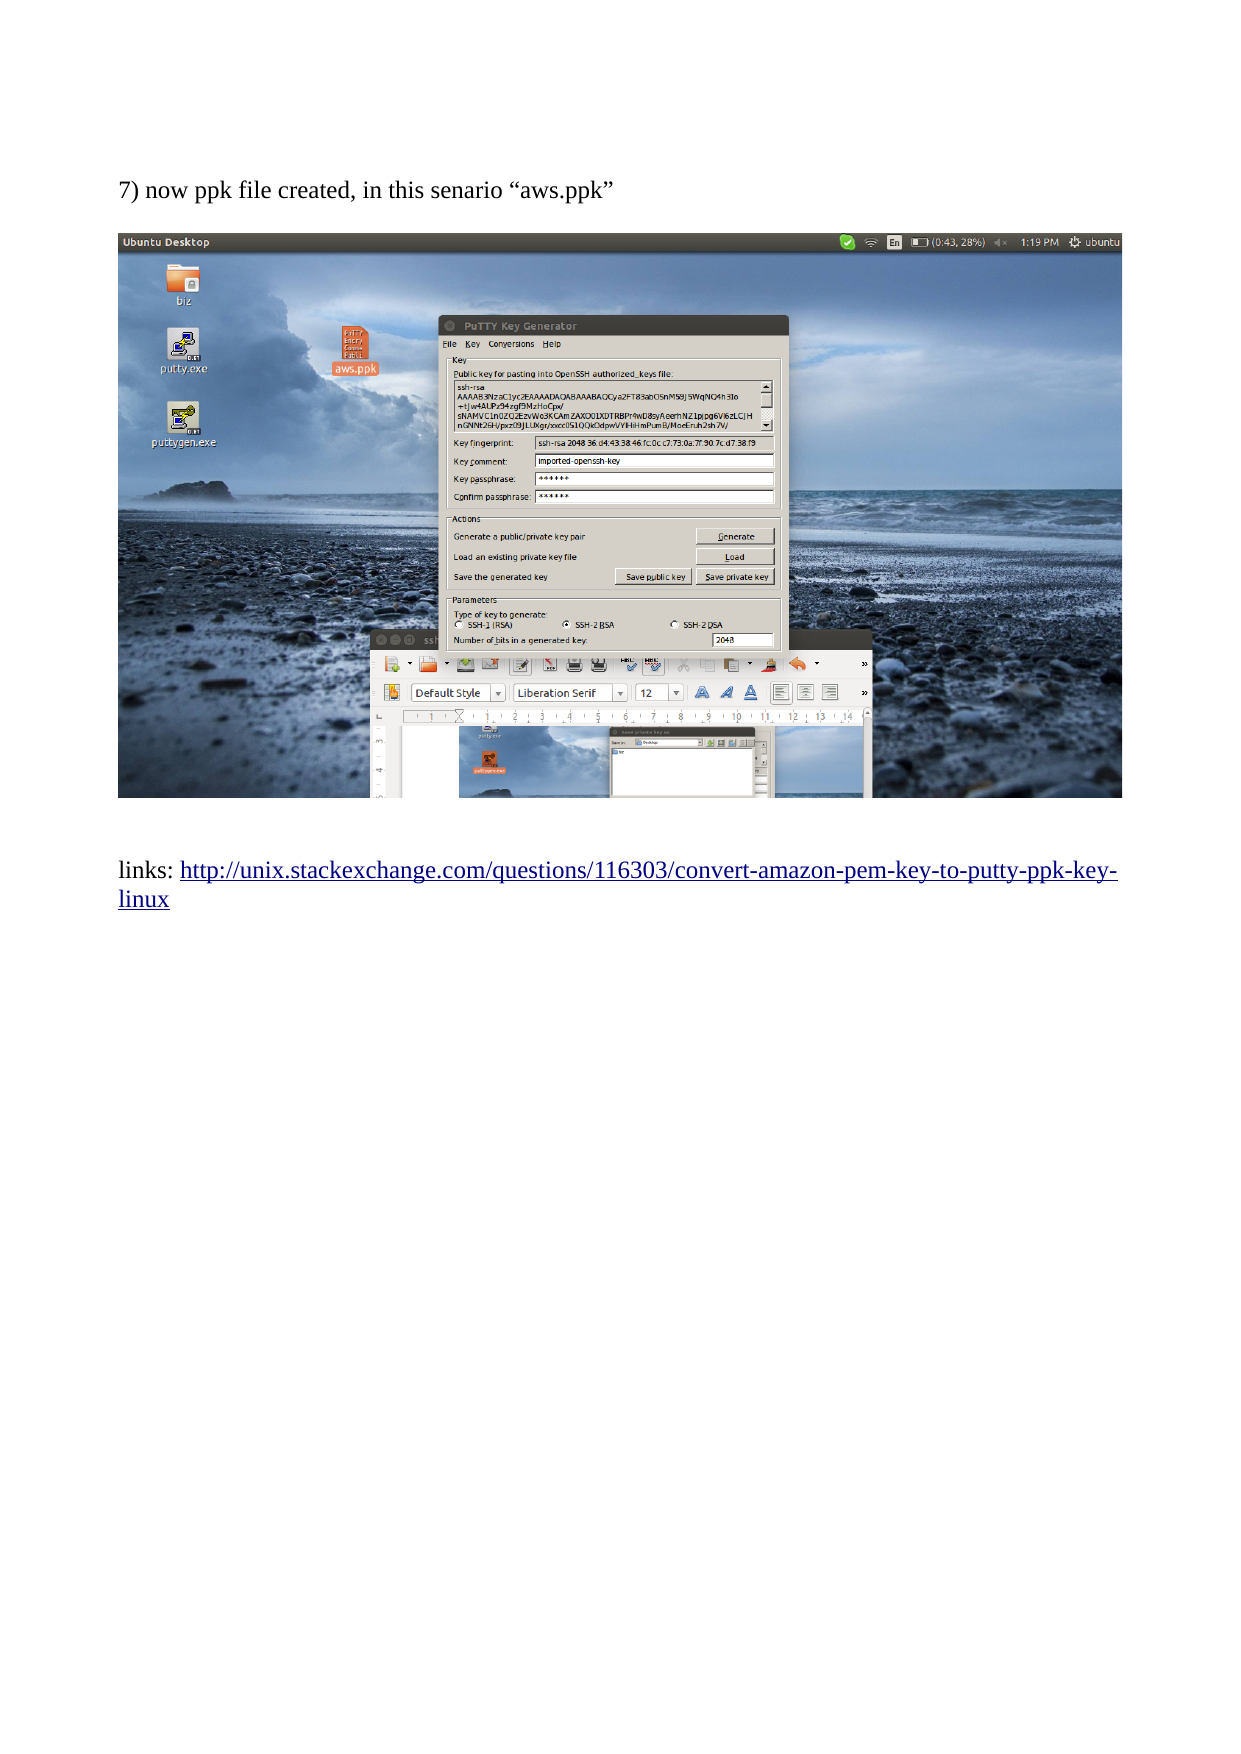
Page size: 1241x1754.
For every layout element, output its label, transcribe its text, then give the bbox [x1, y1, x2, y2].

text 7) now ppk file created, in this senario “aws.ppk” [118, 176, 1122, 204]
picture [118, 233, 1123, 798]
text links: http://unix.stackexchange.com/questions/116303/convert-amazon-pem-key-to-putty-ppk-key-linux [118, 855, 1122, 912]
